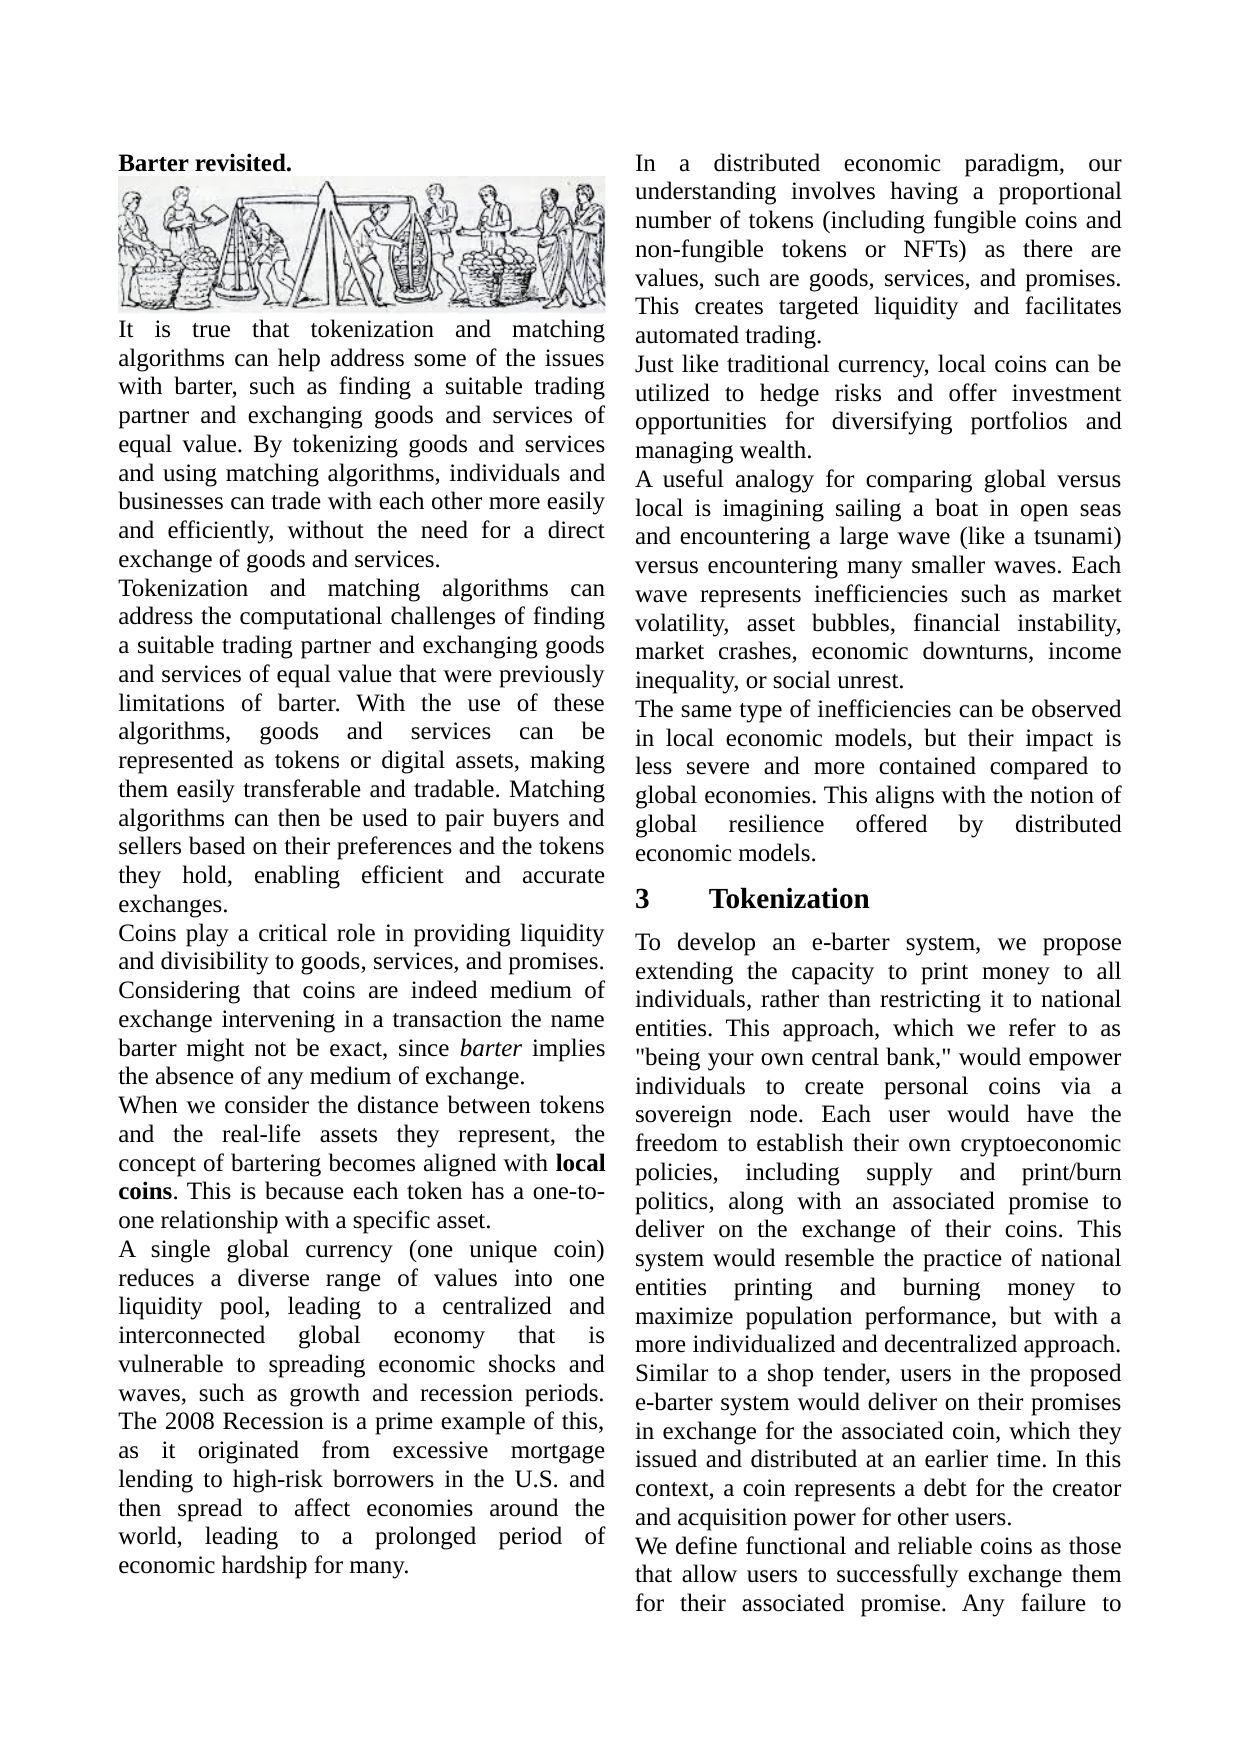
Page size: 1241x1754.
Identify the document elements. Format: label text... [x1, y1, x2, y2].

text To develop an e-barter system, we propose extending the capacity to print money to all individuals, rather than restricting it to national entities. This approach, which we refer to as "being your own central bank," would empower individuals to create personal coins via a sovereign node. Each user would have the freedom to establish their own cryptoeconomic policies, including supply and print/burn politics, along with an associated promise to deliver on the exchange of their coins. This system would resemble the practice of national entities printing and burning money to maximize population performance, but with a more individualized and decentralized approach. [635, 927, 1122, 1358]
picture [118, 176, 606, 314]
text Coins play a critical role in providing liquidity and divisibility to goods, services, and promises. [118, 918, 605, 975]
text A single global currency (one unique coin) reduces a diverse range of values into one liquidity pool, leading to a centralized and interconnected global economy that is vulnerable to spreading economic shocks and waves, such as growth and recession periods. The 2008 Recession is a prime example of this, as it originated from excessive mortgage lending to high-risk borrowers in the U.S. and then spread to affect economies around the world, leading to a prolonged period of economic hardship for many. [118, 1234, 605, 1579]
text Tokenization and matching algorithms can address the computational challenges of finding a suitable trading partner and exchanging goods and services of equal value that were previously limitations of barter. With the use of these algorithms, goods and services can be represented as tokens or digital assets, making them easily transferable and tradable. Matching algorithms can then be used to pair buyers and sellers based on their preferences and the tokens they hold, enabling efficient and accurate exchanges. [118, 573, 605, 918]
text The same type of inefficiencies can be observed in local economic models, but their impact is less severe and more contained compared to global economies. This aligns with the notion of global resilience offered by distributed economic models. [635, 694, 1122, 866]
text It is true that tokenization and matching algorithms can help address some of the issues with barter, such as finding a suitable trading partner and exchanging goods and services of equal value. By tokenizing goods and services and using matching algorithms, individuals and businesses can trade with each other more easily and efficiently, without the need for a direct exchange of goods and services. [118, 314, 605, 573]
subtitle Tokenization [635, 881, 1122, 914]
text When we consider the distance between tokens and the real-life assets they represent, the concept of bartering becomes aligned with local coins. This is because each token has a one-to-one relationship with a specific asset. [118, 1090, 605, 1234]
text Considering that coins are indeed medium of exchange intervening in a transaction the name barter might not be exact, since barter implies the absence of any medium of exchange. [118, 975, 605, 1090]
text Barter revisited. [118, 148, 605, 176]
text We define functional and reliable coins as those that allow users to successfully exchange them for their associated promise. Any failure to [635, 1531, 1122, 1617]
text Similar to a shop tender, users in the proposed e-barter system would deliver on their promises in exchange for the associated coin, which they issued and distributed at an earlier time. In this context, a coin represents a debt for the creator and acquisition power for other users. [635, 1358, 1122, 1531]
text In a distributed economic paradigm, our understanding involves having a proportional number of tokens (including fungible coins and non-fungible tokens or NFTs) as there are values, such are goods, services, and promises. This creates targeted liquidity and facilitates automated trading. [635, 148, 1122, 349]
text Just like traditional currency, local coins can be utilized to hedge risks and offer investment opportunities for diversifying portfolios and managing wealth. [635, 349, 1122, 464]
text A useful analogy for comparing global versus local is imagining sailing a boat in open seas and encountering a large wave (like a tsunami) versus encountering many smaller waves. Each wave represents inefficiencies such as market volatility, asset bubbles, financial instability, market crashes, economic downturns, income inequality, or social unrest. [635, 464, 1122, 694]
